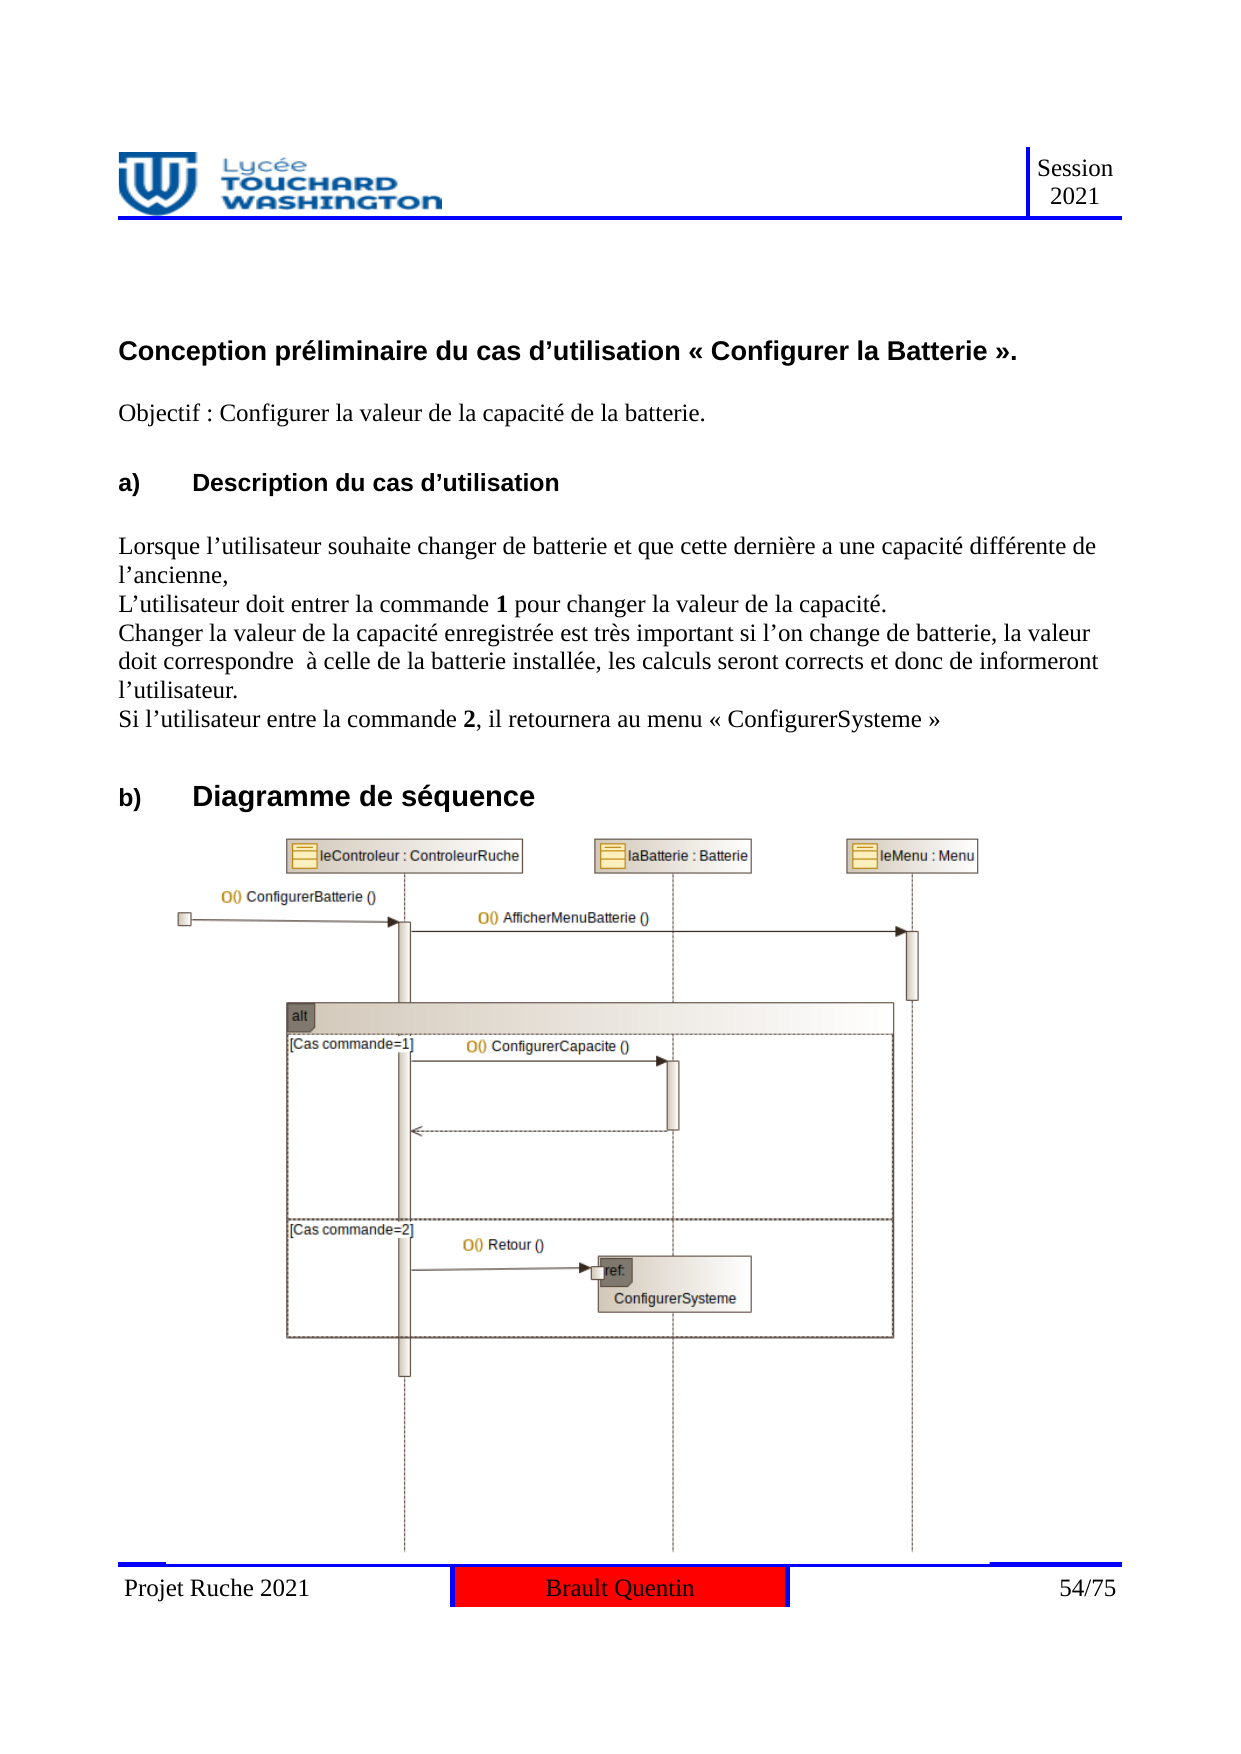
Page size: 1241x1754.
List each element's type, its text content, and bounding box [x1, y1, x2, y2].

text Lorsque l’utilisateur souhaite changer de batterie et que cette dernière a une capacité différente de l’ancienne, L’utilisateur doit entrer la commande 1 pour changer la valeur de la capacité. [118, 531, 1122, 618]
text Objectif : Configurer la valeur de la capacité de la batterie. [118, 398, 1122, 427]
picture [118, 152, 442, 216]
text Changer la valeur de la capacité enregistrée est très important si l’on change de batterie, la valeur doit correspondre à celle de la batterie installée, les calculs seront corrects et donc de informeront l’utilisateur. [118, 618, 1122, 704]
subtitle Description du cas d’utilisation [118, 468, 1122, 496]
text Conception préliminaire du cas d’utilisation « Configurer la Batterie ». [118, 335, 1122, 367]
subtitle Diagramme de séquence [118, 779, 1122, 812]
text Si l’utilisateur entre la commande 2, il retournera au menu « ConfigurerSysteme » [118, 704, 1122, 733]
picture [166, 827, 990, 1564]
